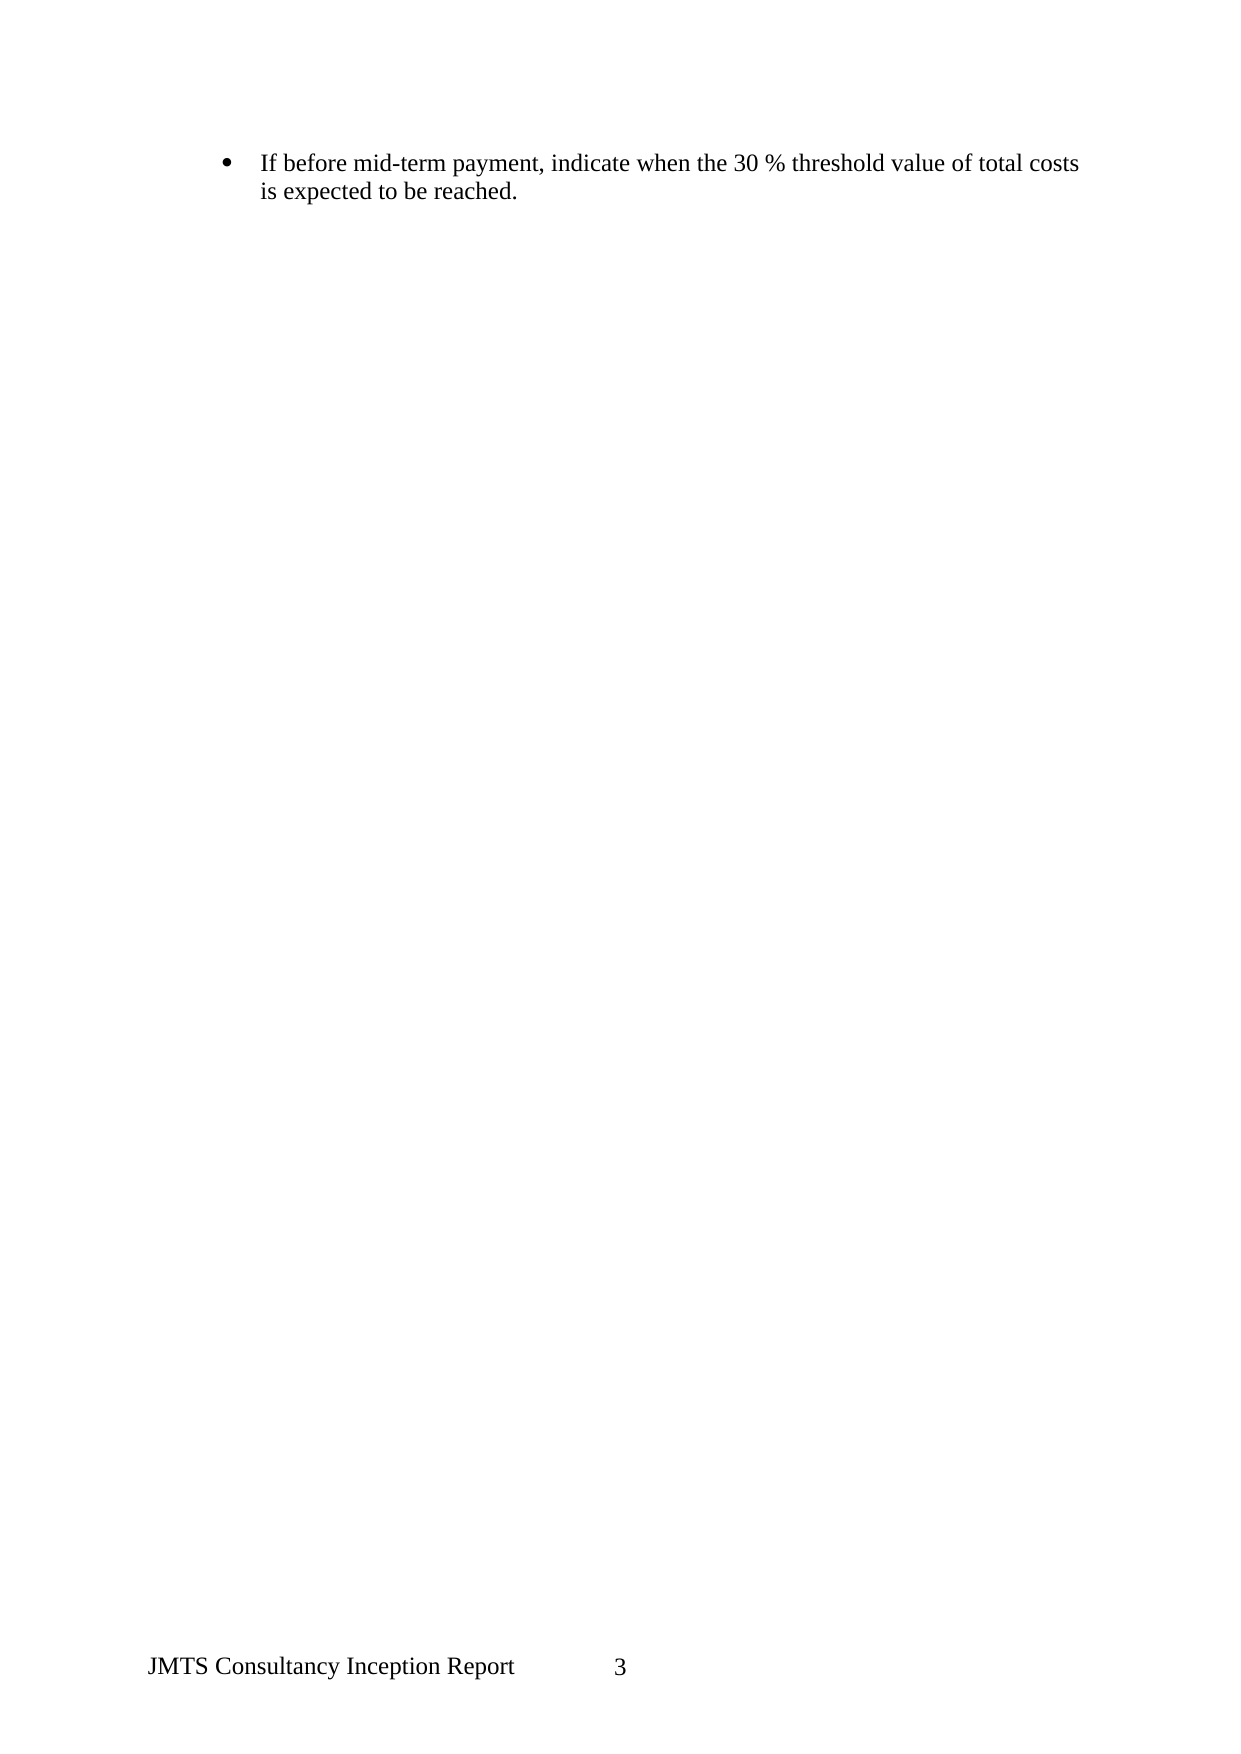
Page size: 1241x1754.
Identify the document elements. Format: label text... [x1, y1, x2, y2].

list If before mid-term payment, indicate when the 30 % threshold value of total costs is expected to be reached. [223, 148, 1093, 205]
